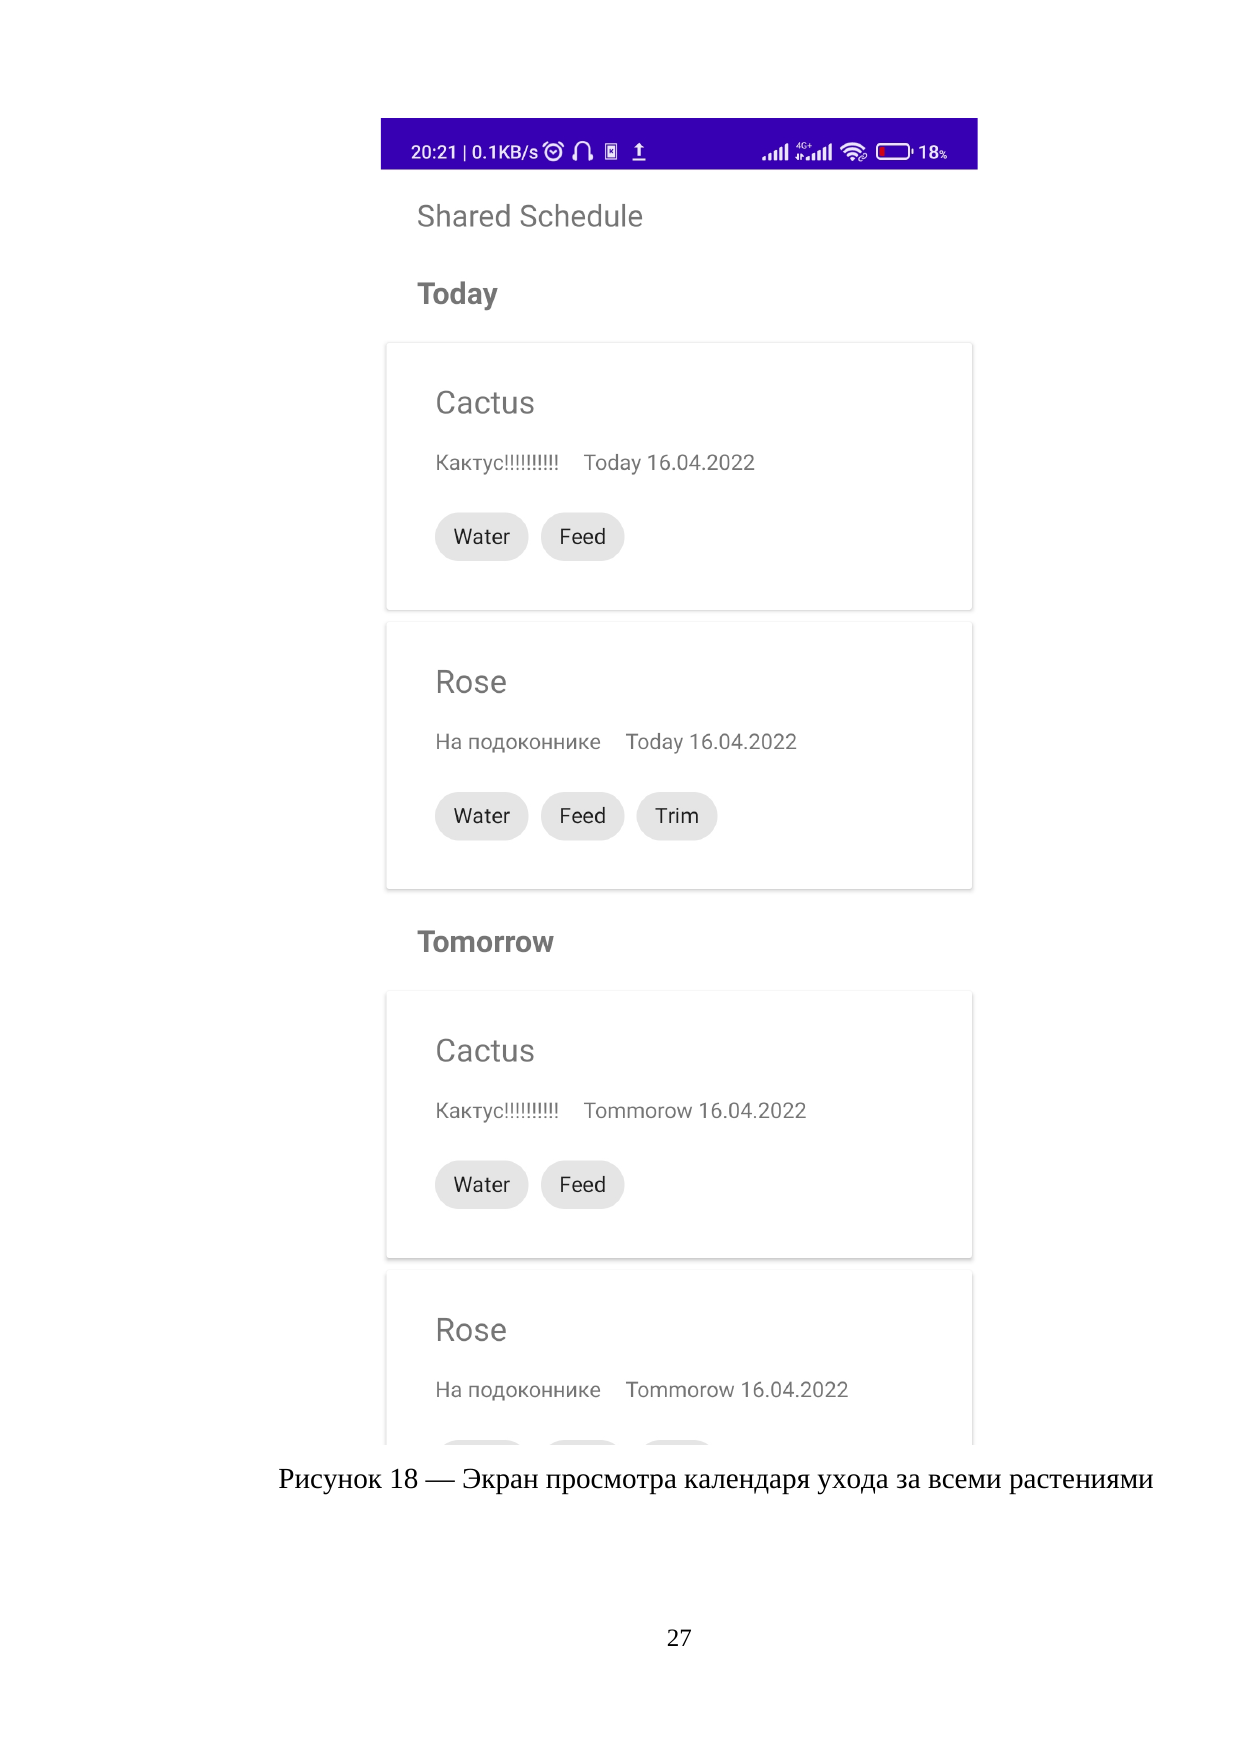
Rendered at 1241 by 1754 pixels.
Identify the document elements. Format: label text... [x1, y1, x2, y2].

text Рисунок 18 — Экран просмотра календаря ухода за всеми растениями [177, 118, 1181, 1495]
picture [380, 118, 978, 1445]
